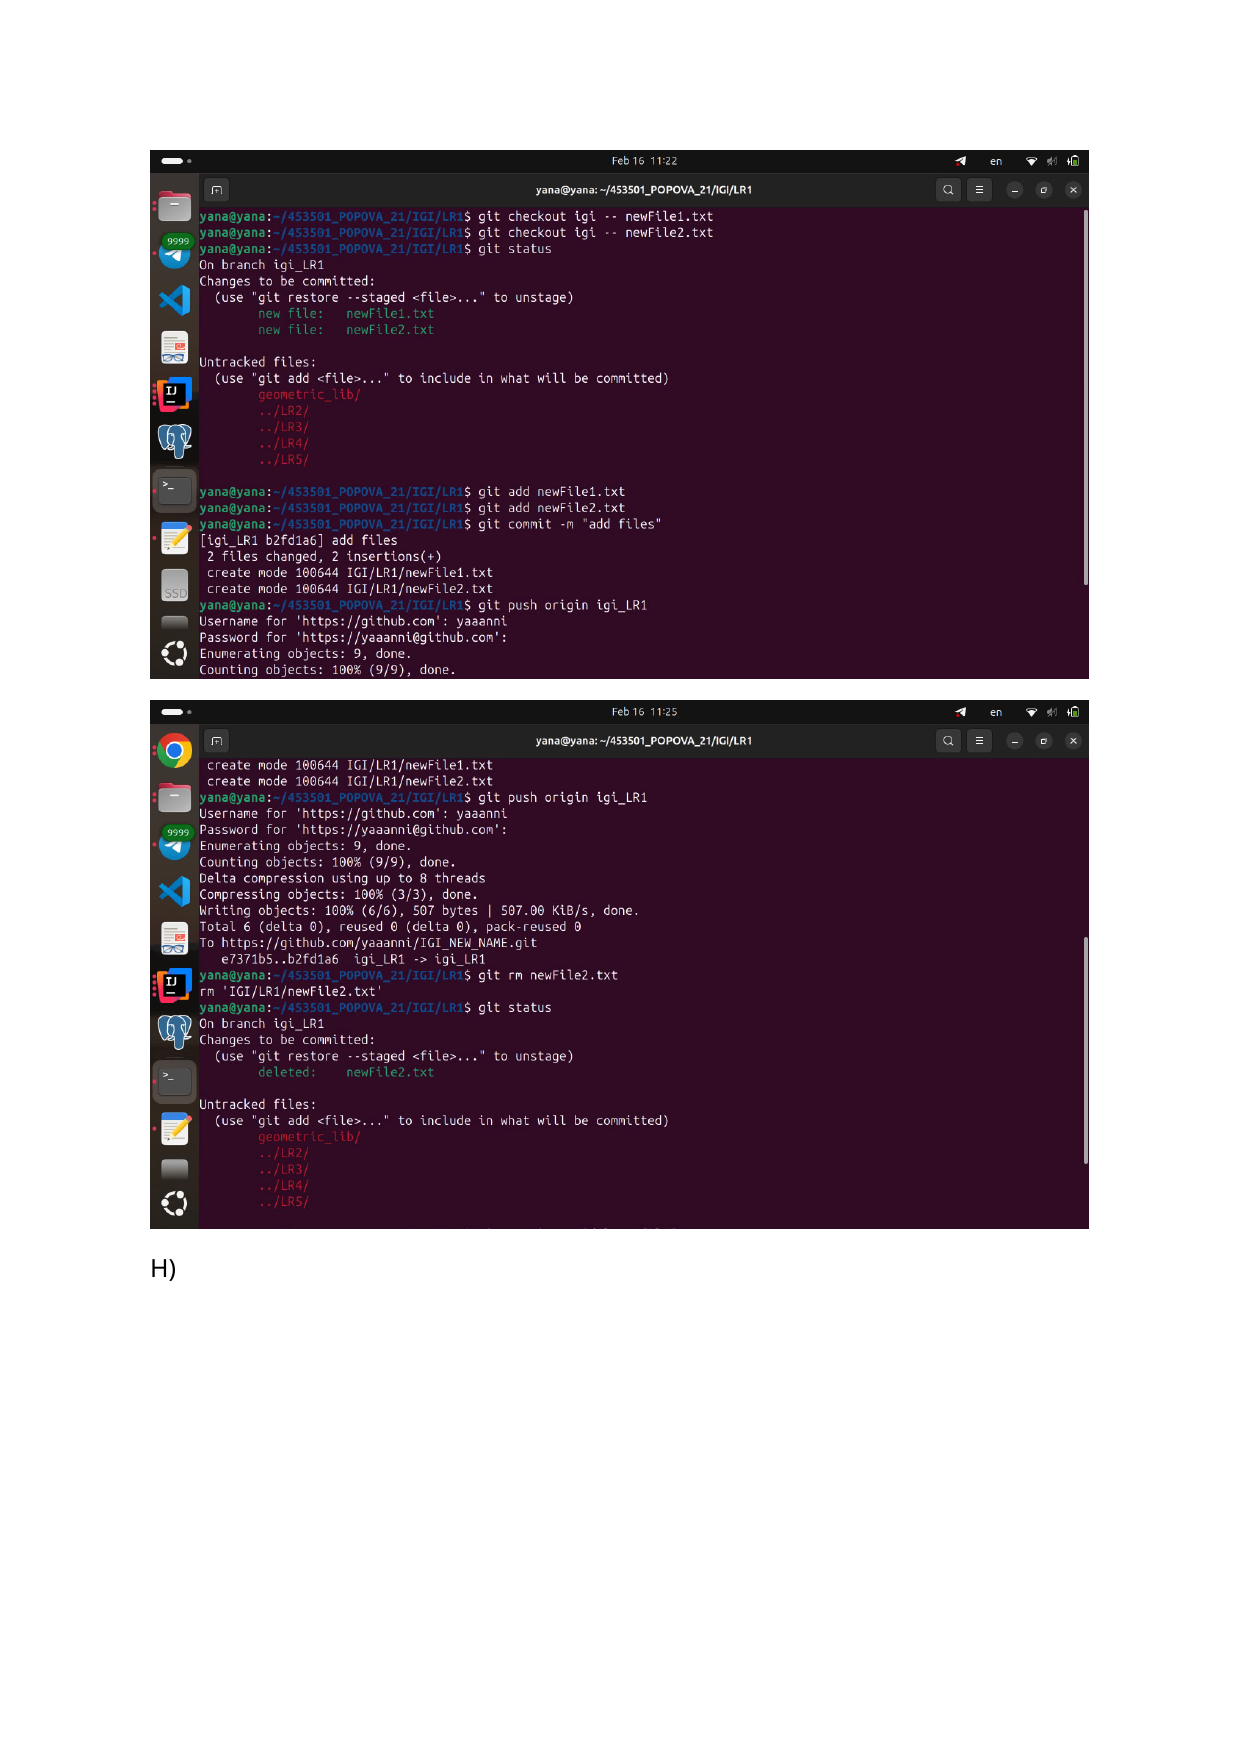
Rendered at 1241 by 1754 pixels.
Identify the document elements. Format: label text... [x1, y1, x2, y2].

text H) [150, 1250, 1090, 1284]
